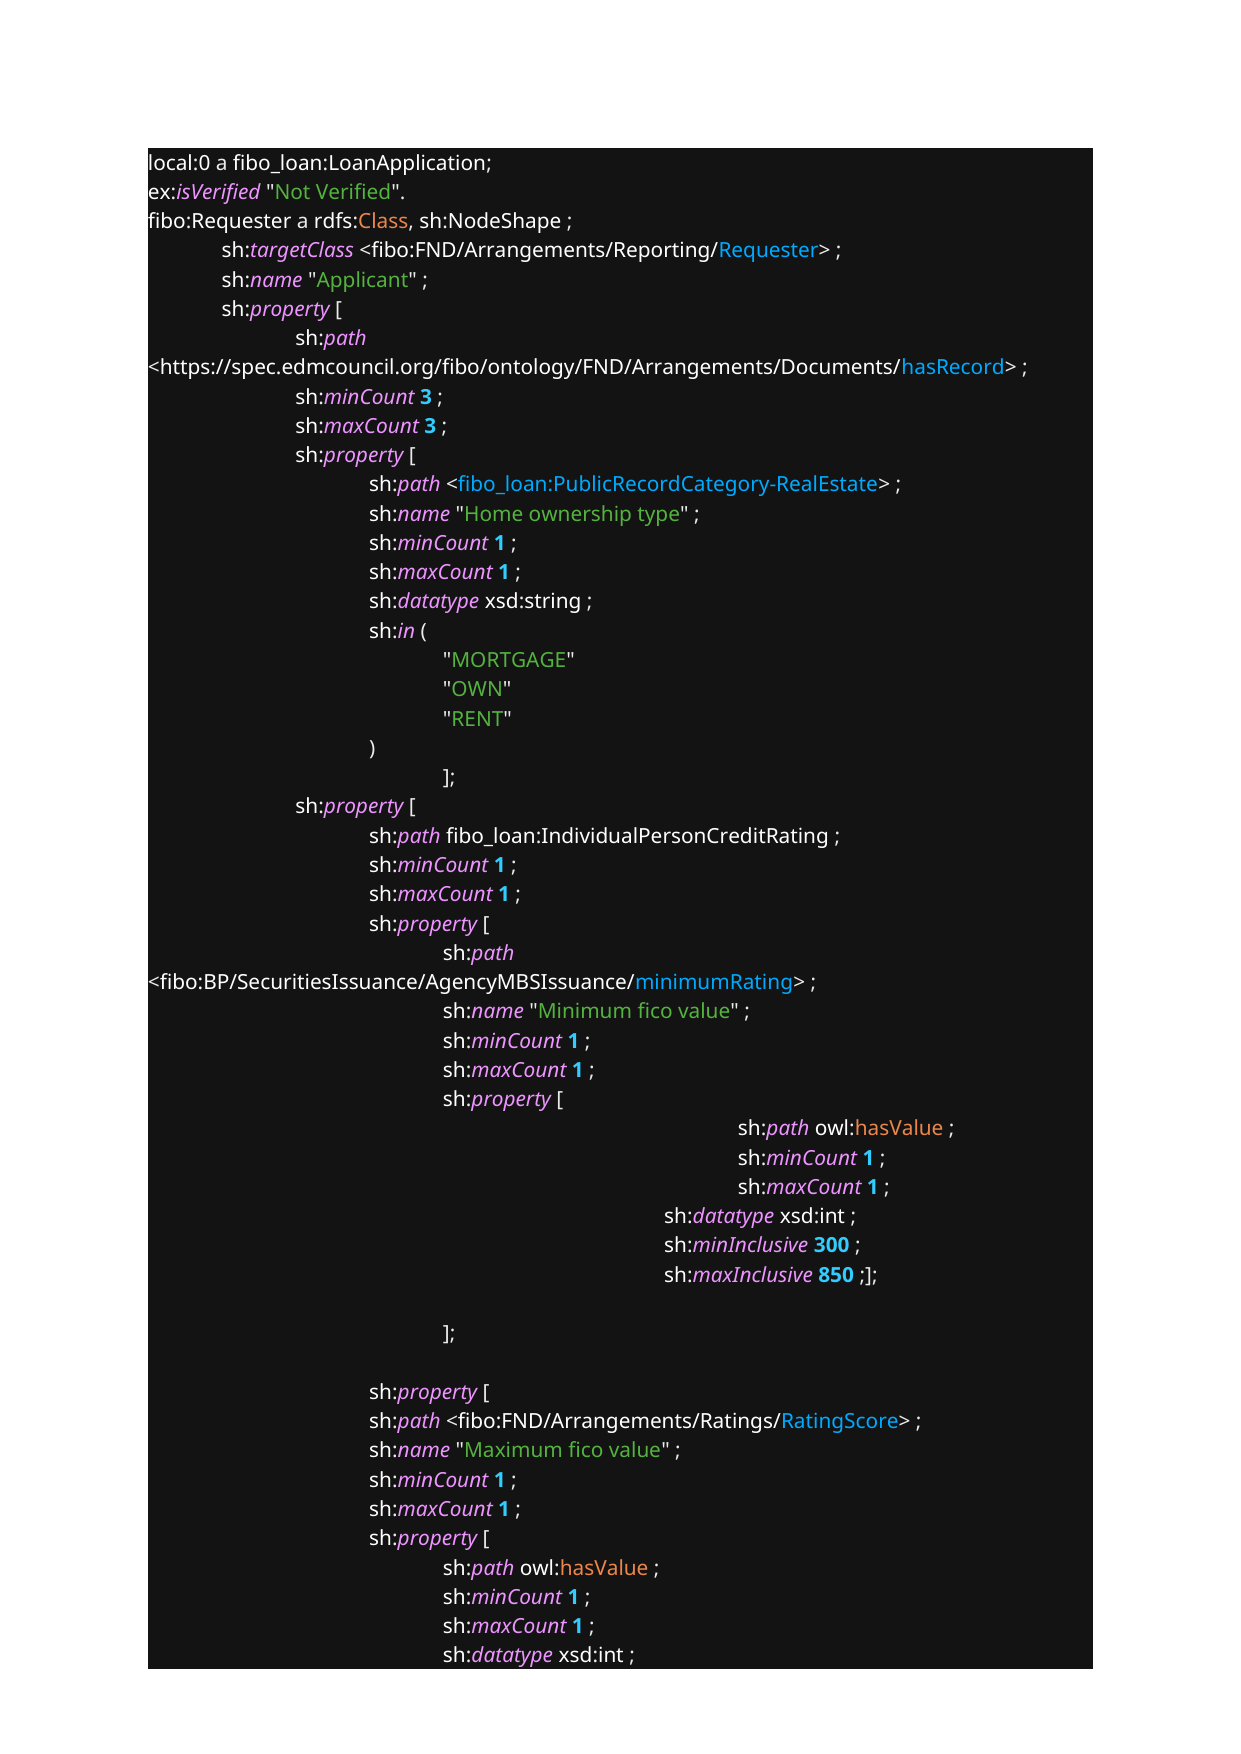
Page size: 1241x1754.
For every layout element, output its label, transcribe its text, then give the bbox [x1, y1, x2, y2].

text local:0 a fibo_loan:LoanApplication; ex:isVerified "Not Verified". fibo:Requester a rdfs:Class, sh:NodeShape ; sh:targetClass <fibo:FND/Arrangements/Reporting/Requester> ; sh:name "Applicant" ; sh:property [ sh:path <https://spec.edmcouncil.org/fibo/ontology/FND/Arrangements/Documents/hasRecord> ; sh:minCount 3 ; sh:maxCount 3 ; sh:property [ sh:path <fibo_loan:PublicRecordCategory-RealEstate> ; sh:name "Home ownership type" ; sh:minCount 1 ; sh:maxCount 1 ; sh:datatype xsd:string ; sh:in ( "MORTGAGE" "OWN" "RENT" ) ]; sh:property [ sh:path fibo_loan:IndividualPersonCreditRating ; sh:minCount 1 ; sh:maxCount 1 ; sh:property [ sh:path <fibo:BP/SecuritiesIssuance/AgencyMBSIssuance/minimumRating> ; sh:name "Minimum fico value" ; sh:minCount 1 ; sh:maxCount 1 ; sh:property [ sh:path owl:hasValue ; sh:minCount 1 ; sh:maxCount 1 ; sh:datatype xsd:int ; sh:minInclusive 300 ; sh:maxInclusive 850 ;]; ]; sh:property [ sh:path <fibo:FND/Arrangements/Ratings/RatingScore> ; sh:name "Maximum fico value" ; sh:minCount 1 ; sh:maxCount 1 ; sh:property [ sh:path owl:hasValue ; sh:minCount 1 ; sh:maxCount 1 ; sh:datatype xsd:int ; [148, 148, 1093, 1669]
